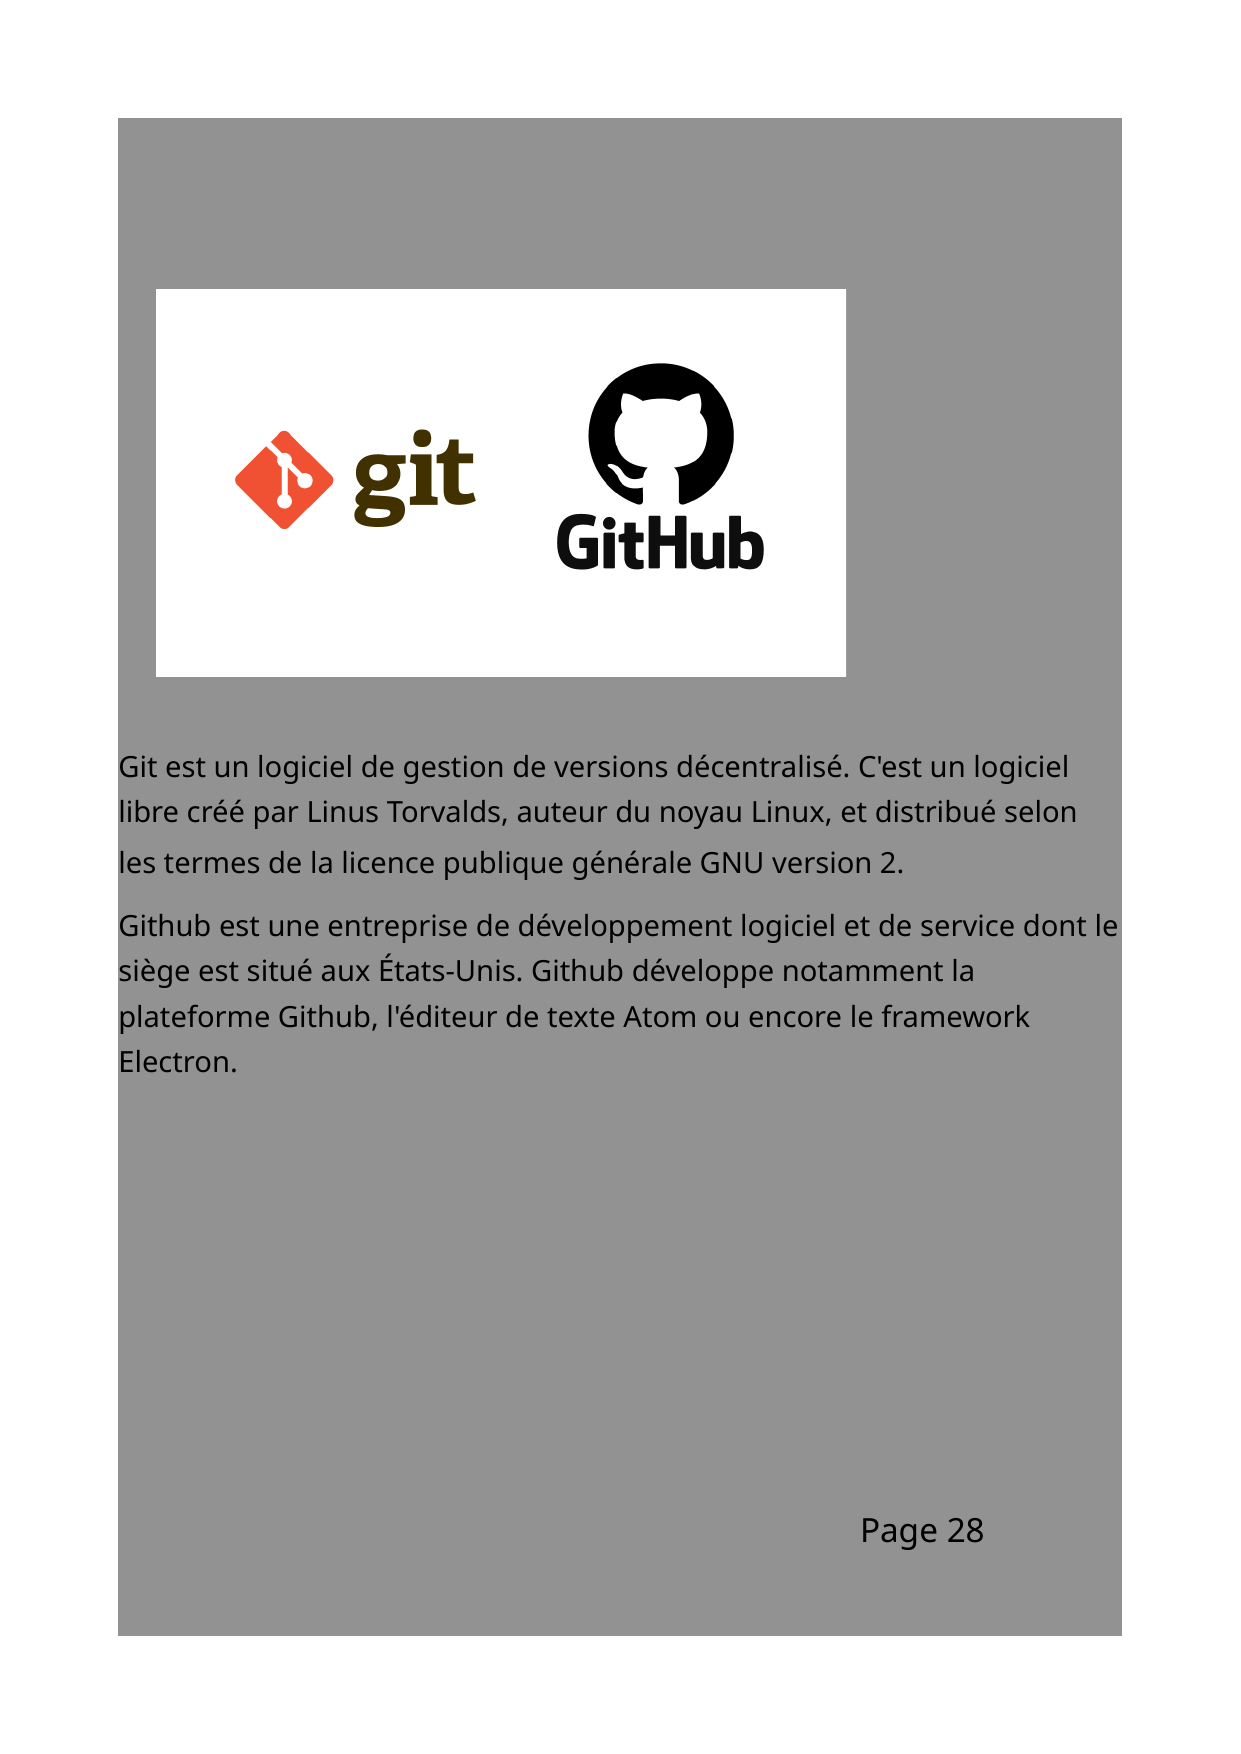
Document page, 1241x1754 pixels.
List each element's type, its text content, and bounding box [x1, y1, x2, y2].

picture [156, 289, 847, 677]
text Github est une entreprise de développement logiciel et de service dont le siège est situé aux États-Unis. Github développe notamment la plateforme Github, l'éditeur de texte Atom ou encore le framework Electron. [118, 905, 1122, 1081]
text Git est un logiciel de gestion de versions décentralisé. C'est un logiciel libre créé par Linus Torvalds, auteur du noyau Linux, et distribué selon les termes de la licence publique générale GNU version 2. [118, 746, 1122, 883]
text Page 28 [118, 1502, 1122, 1553]
